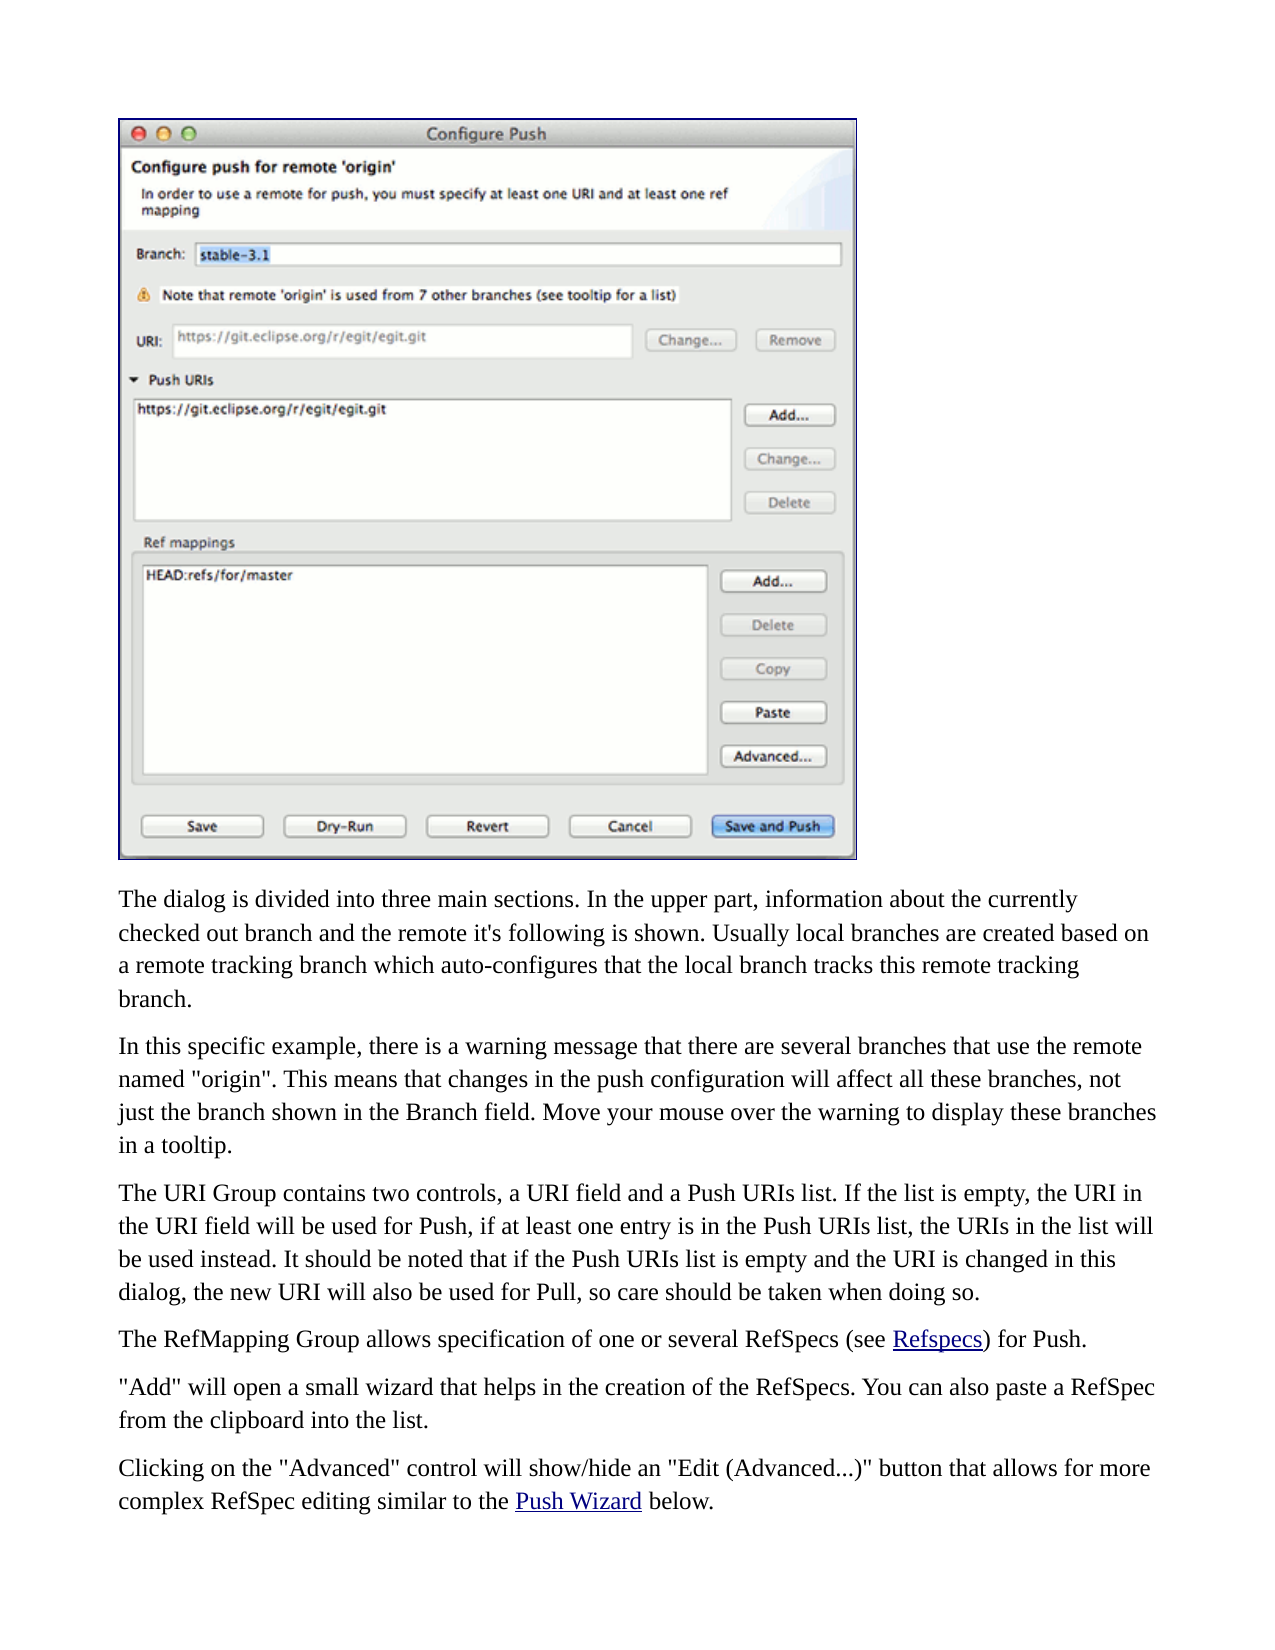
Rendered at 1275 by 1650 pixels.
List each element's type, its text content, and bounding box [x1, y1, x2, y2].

text The dialog is divided into three main sections. In the upper part, information about the currently checked out branch and the remote it's following is shown. Usually local branches are created based on a remote tracking branch which auto-configures that the local branch tracks this remote tracking branch. [118, 884, 1157, 1012]
text The URI Group contains two controls, a URI field and a Push URIs list. If the list is empty, the URI in the URI field will be used for Push, if at least one entry is in the Push URIs list, the URIs in the list will be used instead. It should be noted that if the Push URIs list is empty and the URI is changed in this dialog, the new URI will also be used for Pull, so care should be taken when doing so. [118, 1178, 1157, 1306]
text Clicking on the "Advanced" control will show/hide an "Edit (Advanced...)" button that allows for more complex RefSpec editing similar to the Push Wizard below. [118, 1453, 1157, 1514]
text "Add" will open a small wizard that helps in the creation of the RefSpecs. You can also paste a RefSpec from the clipboard into the list. [118, 1372, 1157, 1434]
text In this specific example, there is a warning message that there are several branches that use the remote named "origin". This means that changes in the push configuration will affect all these branches, not just the branch shown in the Branch field. Move your mouse over the warning to display these branches in a tooltip. [118, 1031, 1157, 1159]
text The RefMapping Group allows specification of one or several RefSpecs (see Refspecs) for Push. [118, 1324, 1157, 1353]
picture [120, 120, 856, 859]
